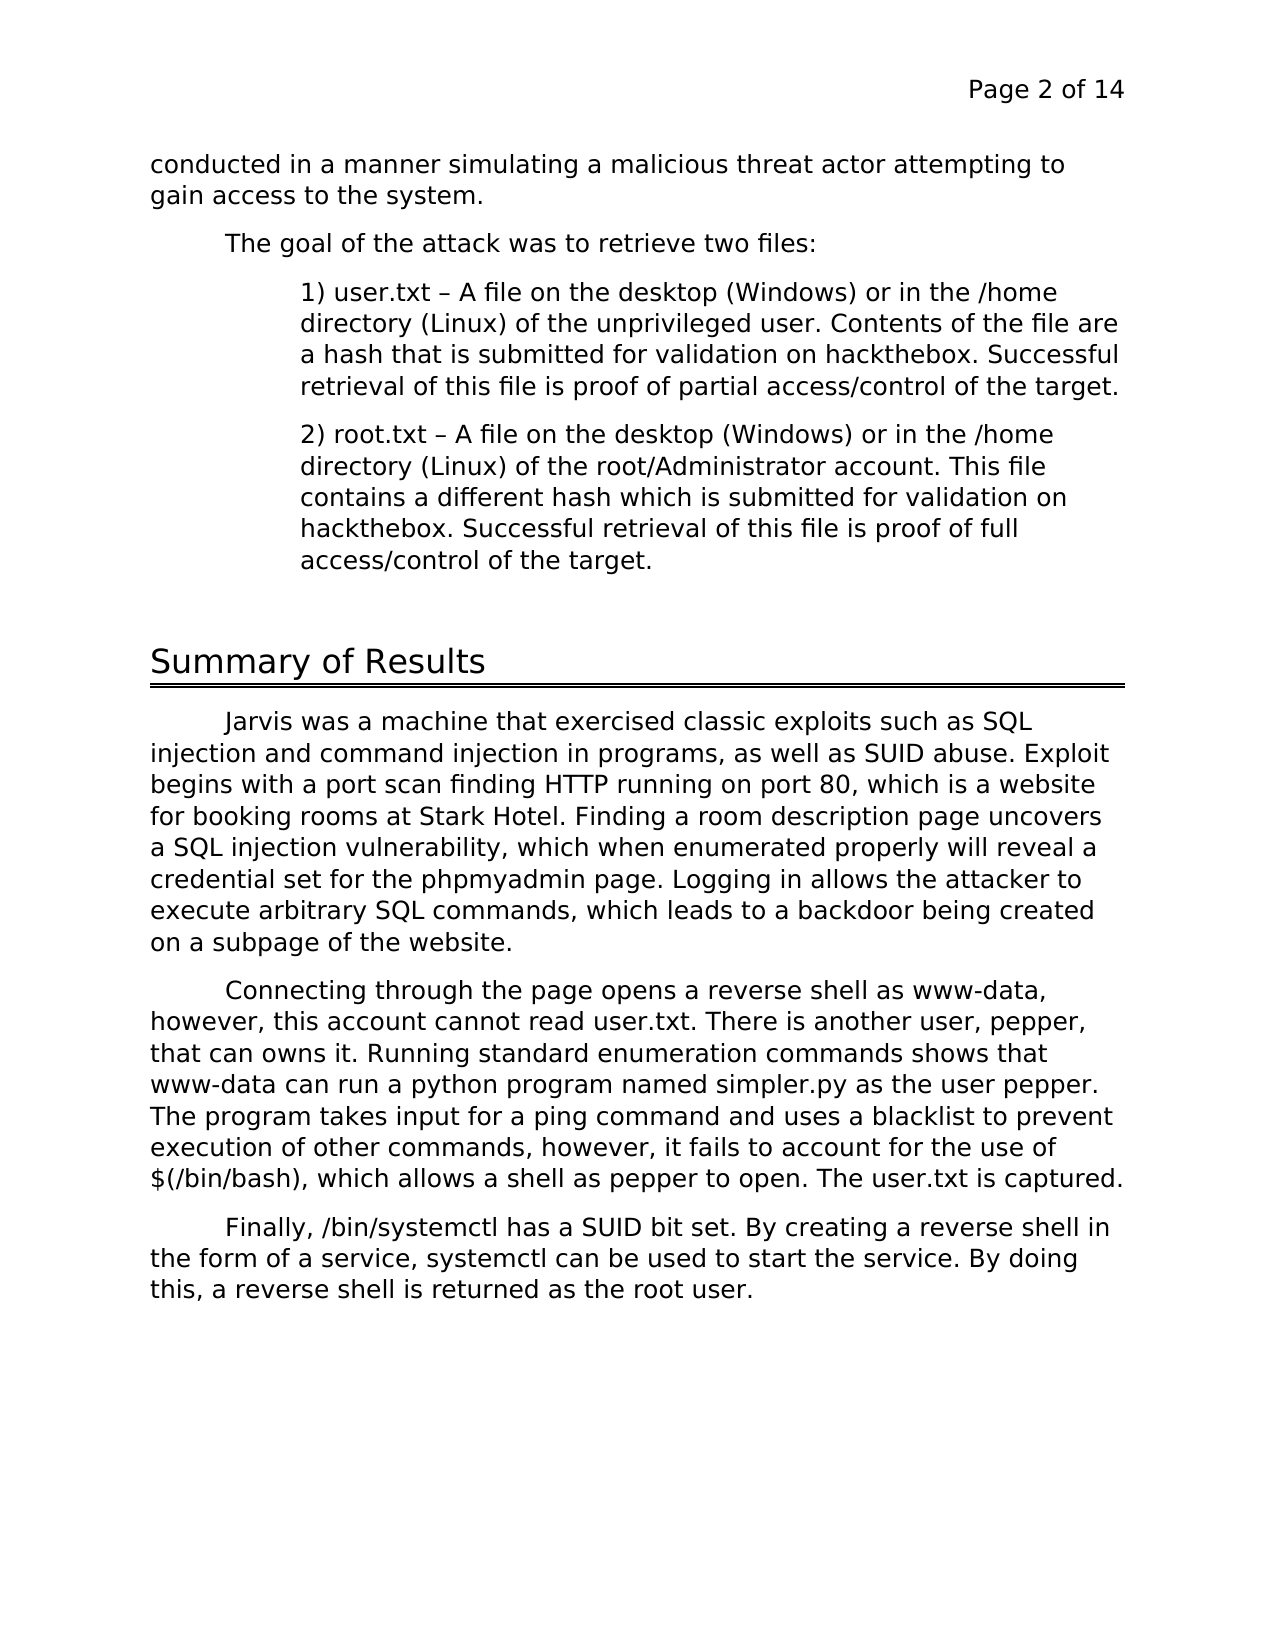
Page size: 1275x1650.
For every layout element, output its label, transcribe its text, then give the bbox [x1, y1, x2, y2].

text Connecting through the page opens a reverse shell as www-data, however, this account cannot read user.txt. There is another user, pepper, that can owns it. Running standard enumeration commands shows that www-data can run a python program named simpler.py as the user pepper. The program takes input for a ping command and uses a blacklist to prevent execution of other commands, however, it fails to account for the use of $(/bin/bash), which allows a shell as pepper to open. The user.txt is captured. [150, 976, 1125, 1194]
text Summary of Results [150, 642, 1125, 683]
text 1) user.txt – A file on the desktop (Windows) or in the /home directory (Linux) of the unprivileged user. Contents of the file are a hash that is submitted for validation on hackthebox. Successful retrieval of this file is proof of partial access/control of the target. [300, 278, 1125, 401]
text Finally, /bin/systemctl has a SUID bit set. By creating a reverse shell in the form of a service, systemctl can be used to start the service. By doing this, a reverse shell is returned as the root user. [150, 1213, 1125, 1305]
text Jarvis was a machine that exercised classic exploits such as SQL injection and command injection in programs, as well as SUID abuse. Exploit begins with a port scan finding HTTP running on port 80, which is a website for booking rooms at Stark Hotel. Finding a room description page uncovers a SQL injection vulnerability, which when enumerated properly will reveal a credential set for the phpmyadmin page. Logging in allows the attacker to execute arbitrary SQL commands, which leads to a backdoor being created on a subpage of the website. [150, 708, 1125, 957]
text 2) root.txt – A file on the desktop (Windows) or in the /home directory (Linux) of the root/Administrator account. This file contains a different hash which is submitted for validation on hackthebox. Successful retrieval of this file is proof of full access/control of the target. [300, 420, 1125, 575]
text conducted in a manner simulating a malicious threat actor attempting to gain access to the system. [150, 150, 1125, 211]
text The goal of the attack was to retrieve two files: [150, 229, 1125, 259]
